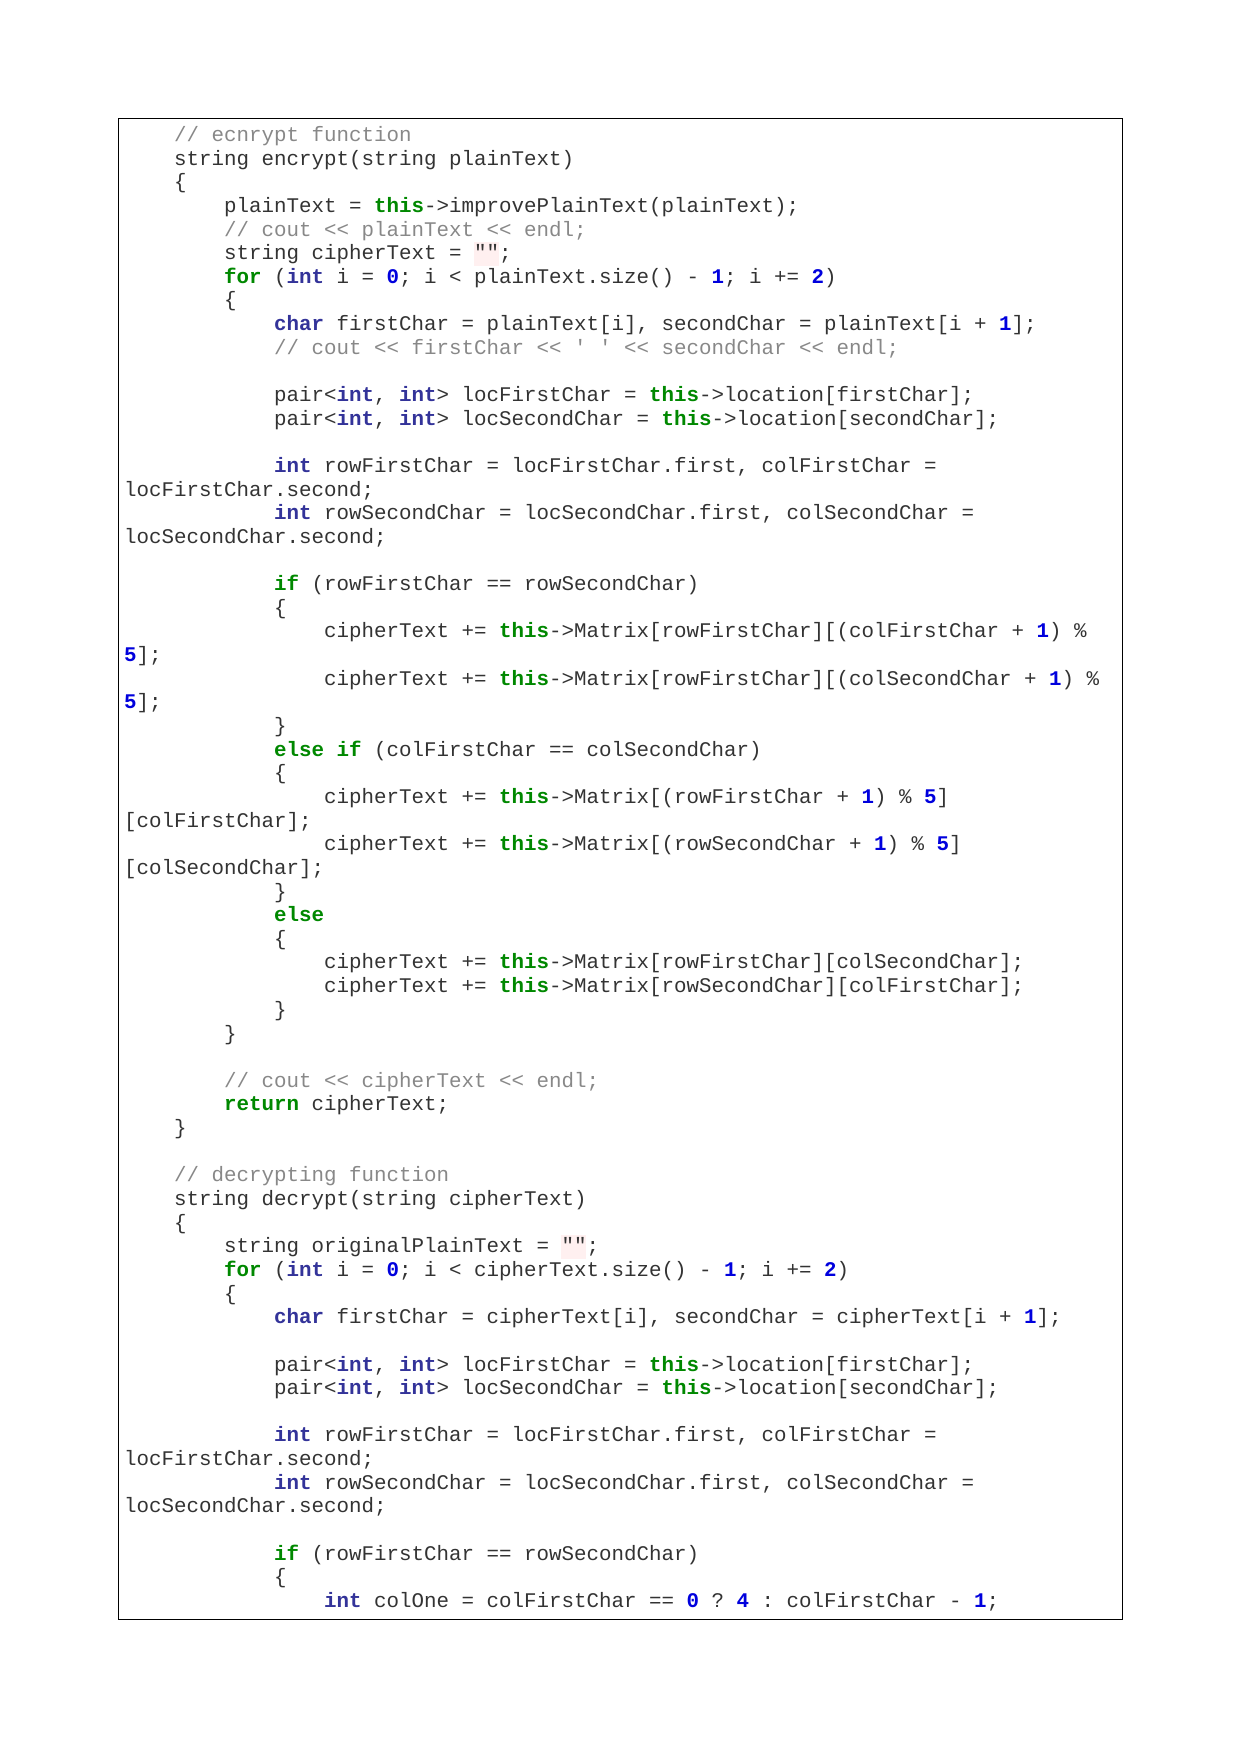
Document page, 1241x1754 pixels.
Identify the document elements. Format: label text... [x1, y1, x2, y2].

table_header // ecnrypt function string encrypt(string plainText) { plainText = this->improvePlainText(plainText); // cout << plainText << endl; string cipherText = ""; for (int i = 0; i < plainText.size() - 1; i += 2) { char firstChar = plainText[i], secondChar = plainText[i + 1]; // cout << firstChar << ' ' << secondChar << endl; pair<int, int> locFirstChar = this->location[firstChar]; pair<int, int> locSecondChar = this->location[secondChar]; int rowFirstChar = locFirstChar.first, colFirstChar = locFirstChar.second; int rowSecondChar = locSecondChar.first, colSecondChar = locSecondChar.second; if (rowFirstChar == rowSecondChar) { cipherText += this->Matrix[rowFirstChar][(colFirstChar + 1) % 5]; cipherText += this->Matrix[rowFirstChar][(colSecondChar + 1) % 5]; } else if (colFirstChar == colSecondChar) { cipherText += this->Matrix[(rowFirstChar + 1) % 5][colFirstChar]; cipherText += this->Matrix[(rowSecondChar + 1) % 5][colSecondChar]; } else { cipherText += this->Matrix[rowFirstChar][colSecondChar]; cipherText += this->Matrix[rowSecondChar][colFirstChar]; } } // cout << cipherText << endl; return cipherText; } // decrypting function string decrypt(string cipherText) { string originalPlainText = ""; for (int i = 0; i < cipherText.size() - 1; i += 2) { char firstChar = cipherText[i], secondChar = cipherText[i + 1]; pair<int, int> locFirstChar = this->location[firstChar]; pair<int, int> locSecondChar = this->location[secondChar]; int rowFirstChar = locFirstChar.first, colFirstChar = locFirstChar.second; int rowSecondChar = locSecondChar.first, colSecondChar = locSecondChar.second; if (rowFirstChar == rowSecondChar) { int colOne = colFirstChar == 0 ? 4 : colFirstChar - 1; [119, 119, 1122, 1619]
